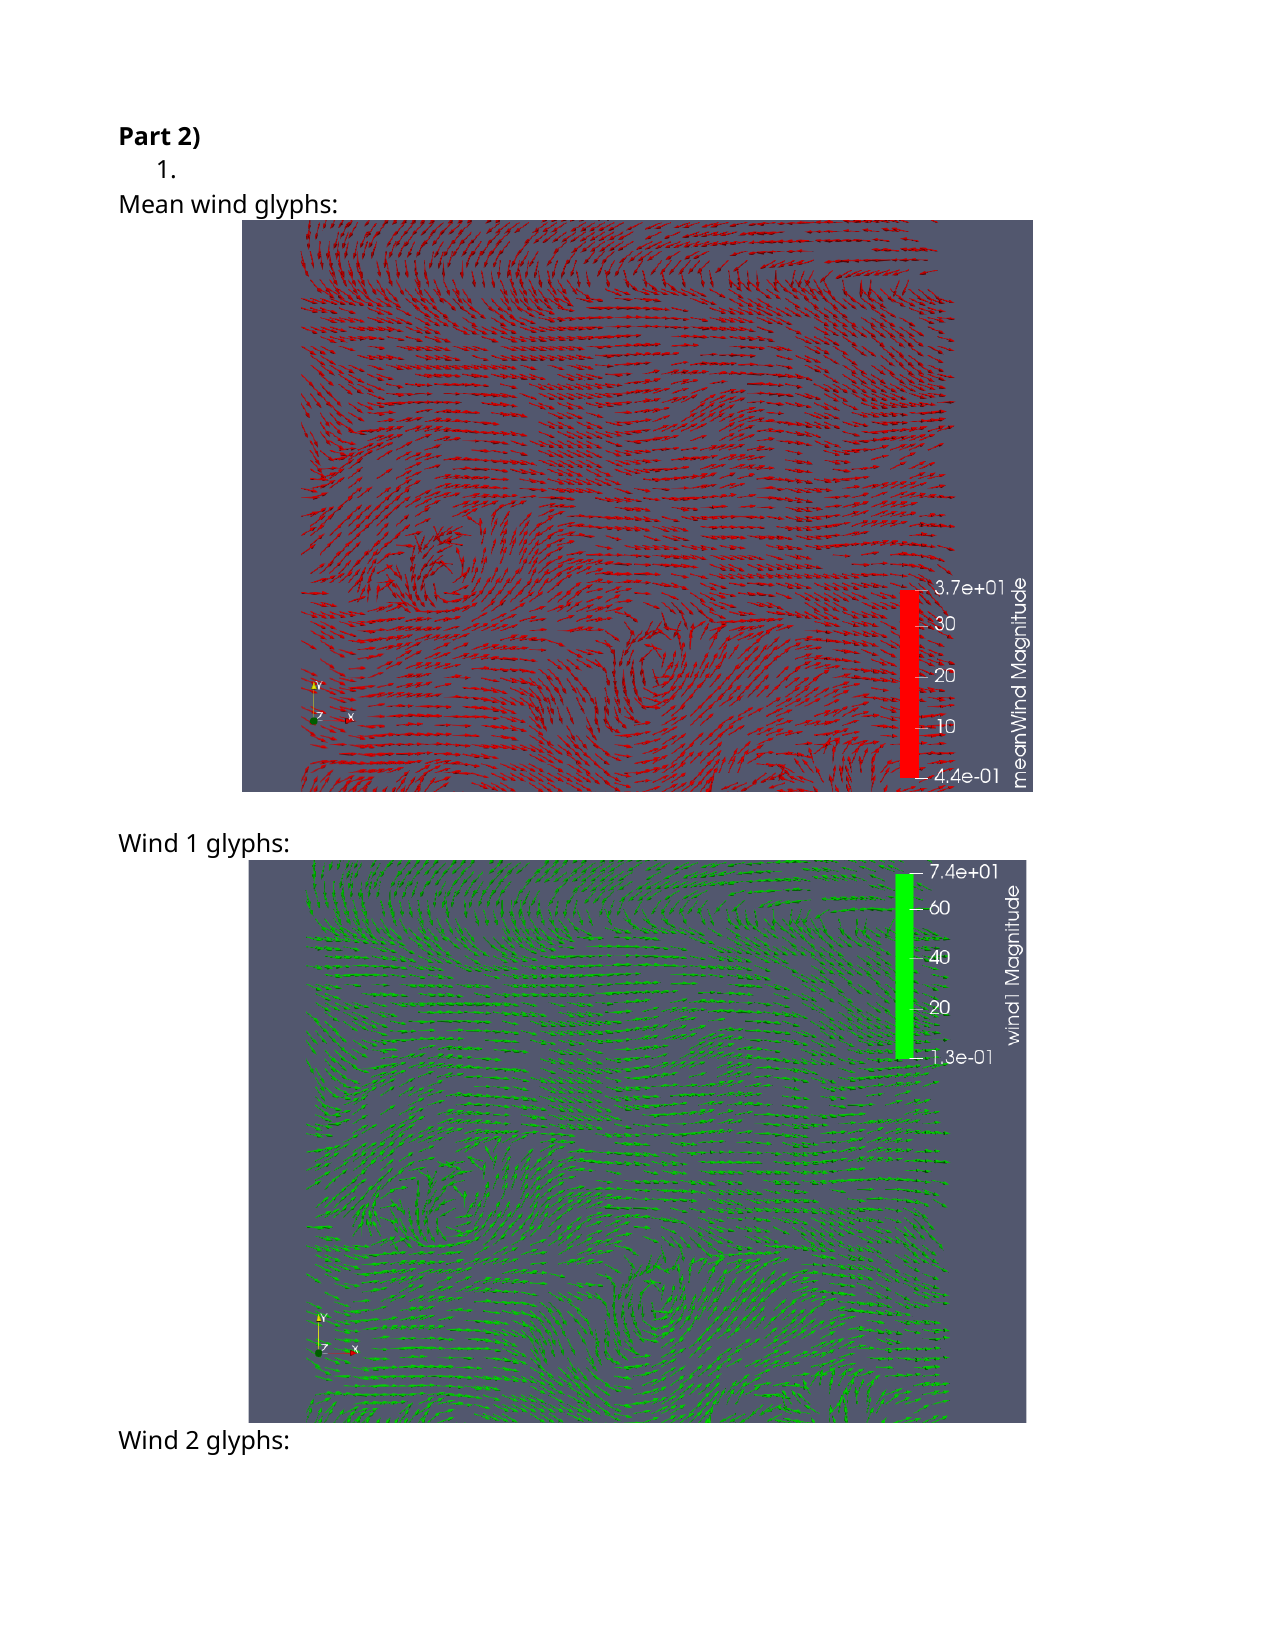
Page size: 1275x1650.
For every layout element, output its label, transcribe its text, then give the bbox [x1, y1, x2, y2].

text Wind 1 glyphs: [118, 826, 1157, 860]
picture [248, 860, 1027, 1423]
text Wind 2 glyphs: [118, 1066, 1157, 1457]
picture [242, 220, 1033, 792]
text Part 2) [118, 118, 1157, 152]
text Mean wind glyphs: [118, 186, 1157, 220]
